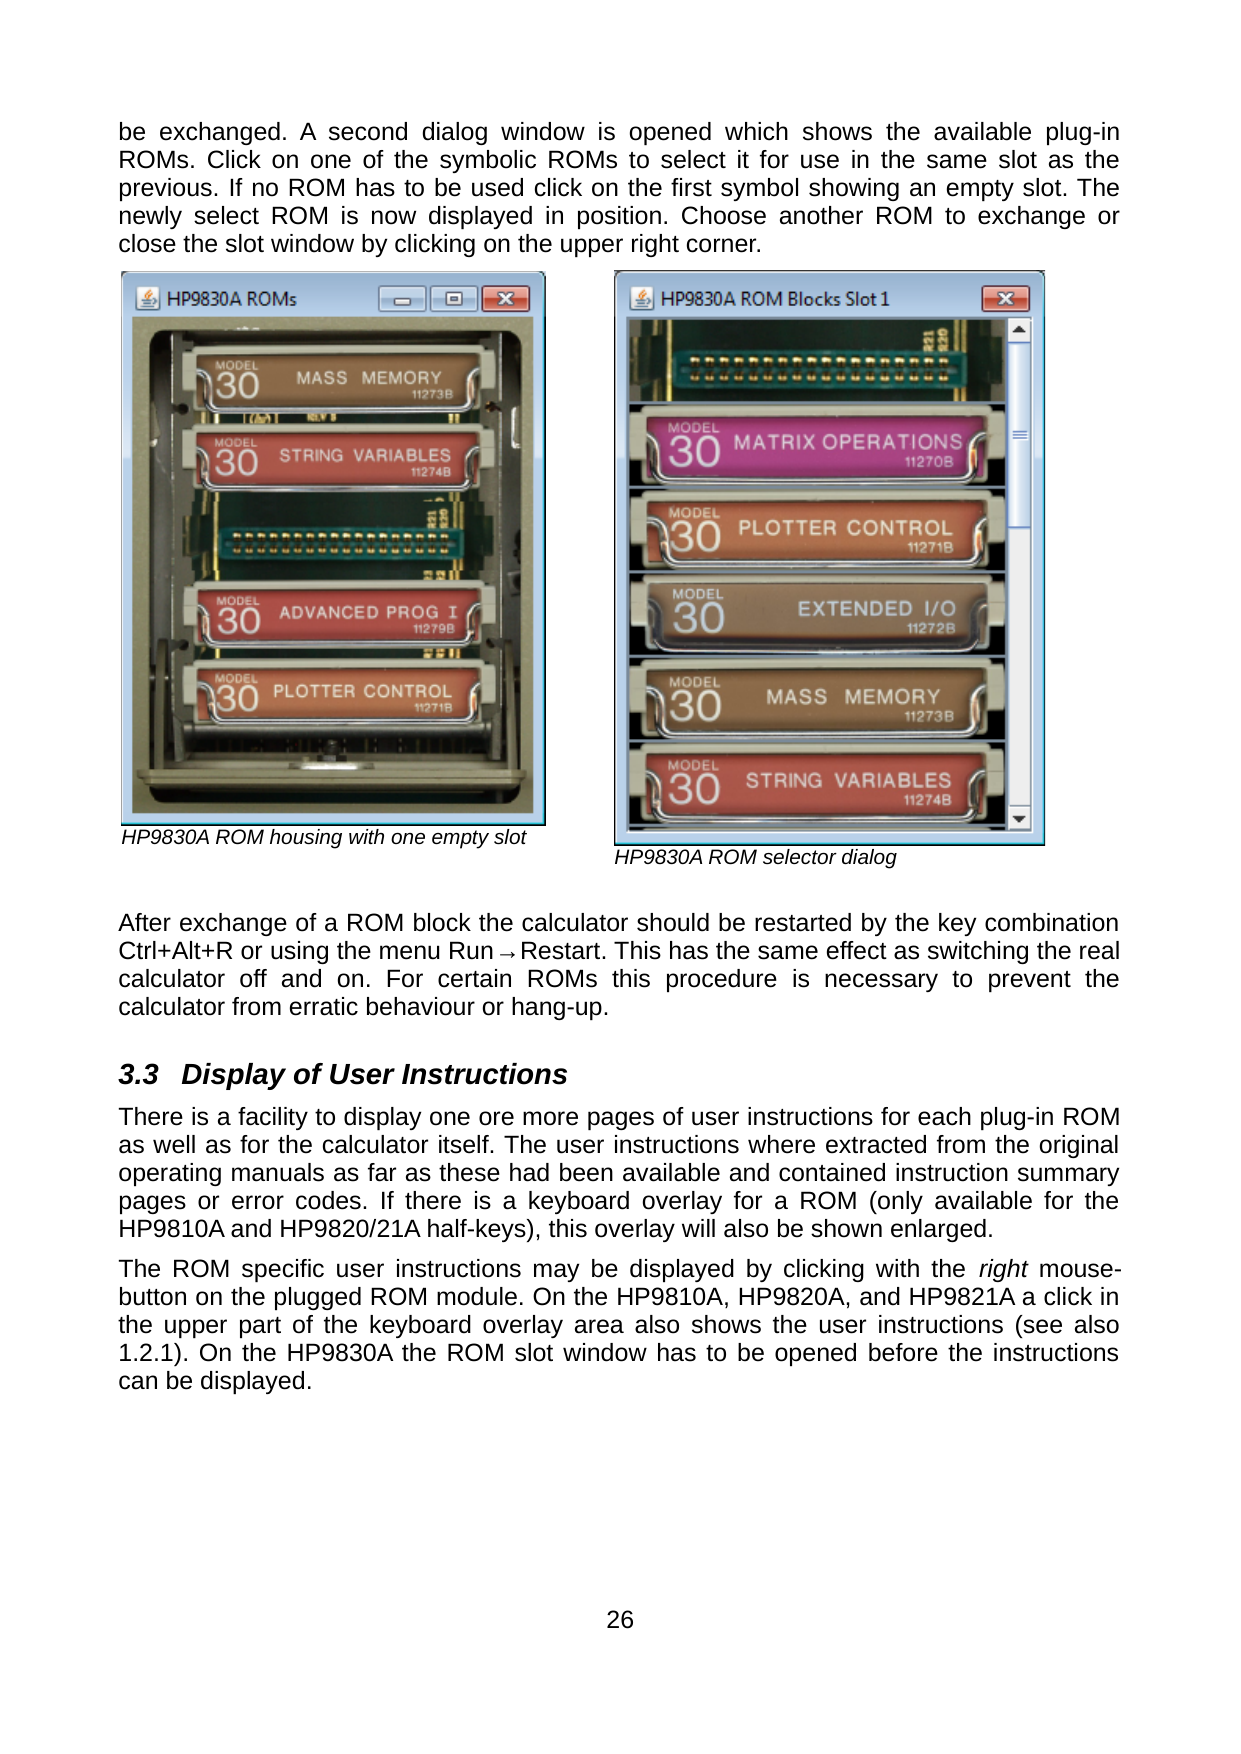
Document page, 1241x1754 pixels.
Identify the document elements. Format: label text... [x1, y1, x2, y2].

text There is a facility to display one ore more pages of user instructions for each plug-in ROM as well as for the calculator itself. The user instructions where extracted from the original operating manuals as far as these had been available and contained instruction summary pages or error codes. If there is a keyboard overlay for a ROM (only available for the HP9810A and HP9820/21A half-keys), this overlay will also be shown enlarged. [118, 1103, 1122, 1243]
picture [121, 271, 546, 826]
text HP9830A ROM housing with one empty slot [121, 826, 546, 849]
text After exchange of a ROM block the calculator should be restarted by the key combination Ctrl+Alt+R or using the menu Run→Restart. This has the same effect as switching the real calculator off and on. For certain ROMs this procedure is necessary to prevent the calculator from erratic behaviour or hang-up. [118, 909, 1122, 1021]
text The ROM specific user instructions may be displayed by clicking with the right mouse-button on the plugged ROM module. On the HP9810A, HP9820A, and HP9821A a click in the upper part of the keyboard overlay area also shows the user instructions (see also 1.2.1). On the HP9830A the ROM slot window has to be opened before the instructions can be displayed. [118, 1255, 1122, 1395]
picture [614, 270, 1046, 846]
text be exchanged. A second dialog window is opened which shows the available plug-in ROMs. Click on one of the symbolic ROMs to select it for use in the same slot as the previous. If no ROM has to be used click on the first symbol showing an empty slot. The newly select ROM is now displayed in position. Choose another ROM to exchange or close the slot window by clicking on the upper right corner. [118, 118, 1122, 258]
subtitle Display of User Instructions [118, 1058, 1122, 1091]
text HP9830A ROM selector dialog [614, 846, 1045, 868]
